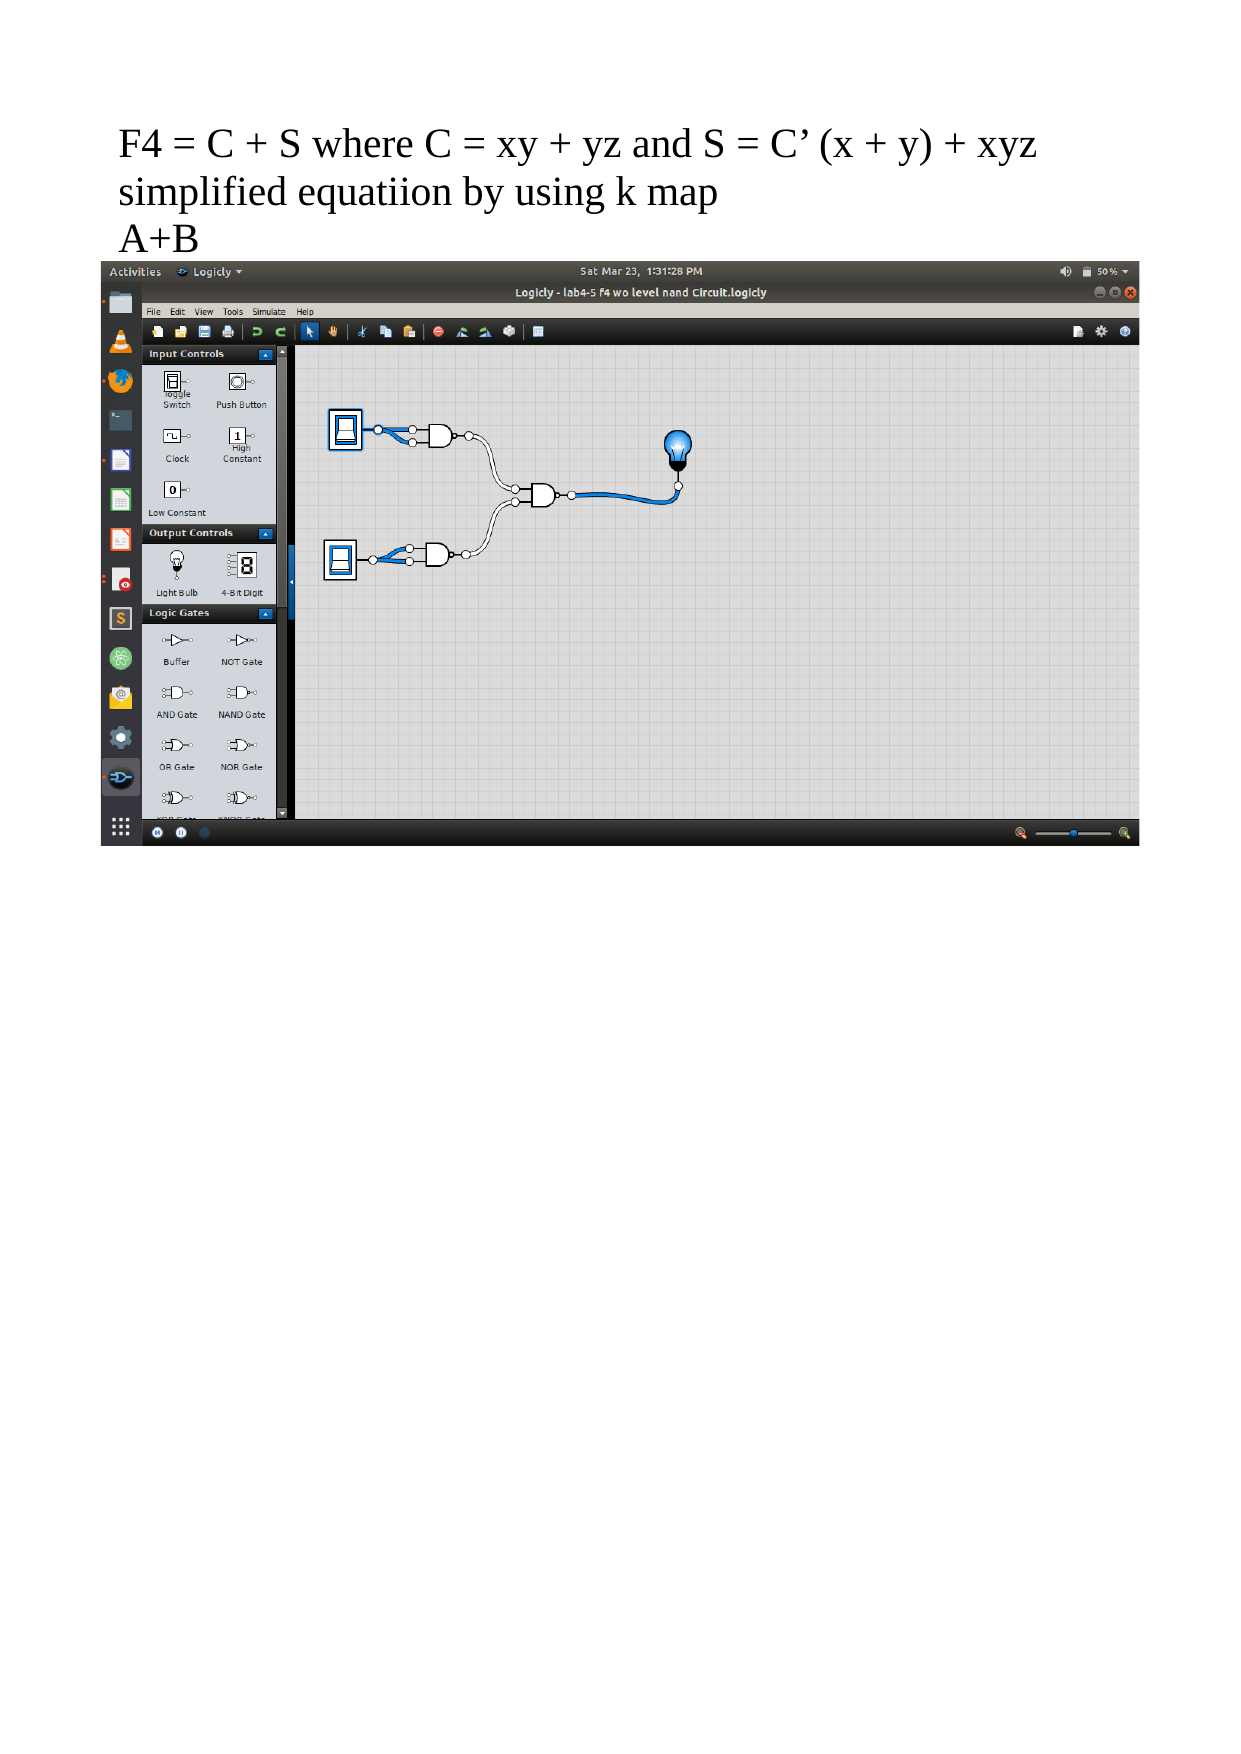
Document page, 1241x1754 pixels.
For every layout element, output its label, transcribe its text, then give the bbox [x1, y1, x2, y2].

text F4 = C + S where C = xy + yz and S = C’ (x + y) + xyz [118, 118, 1122, 166]
text simplified equatiion by using k map [118, 166, 1122, 214]
text A+B [118, 214, 1122, 261]
picture [100, 261, 1140, 846]
